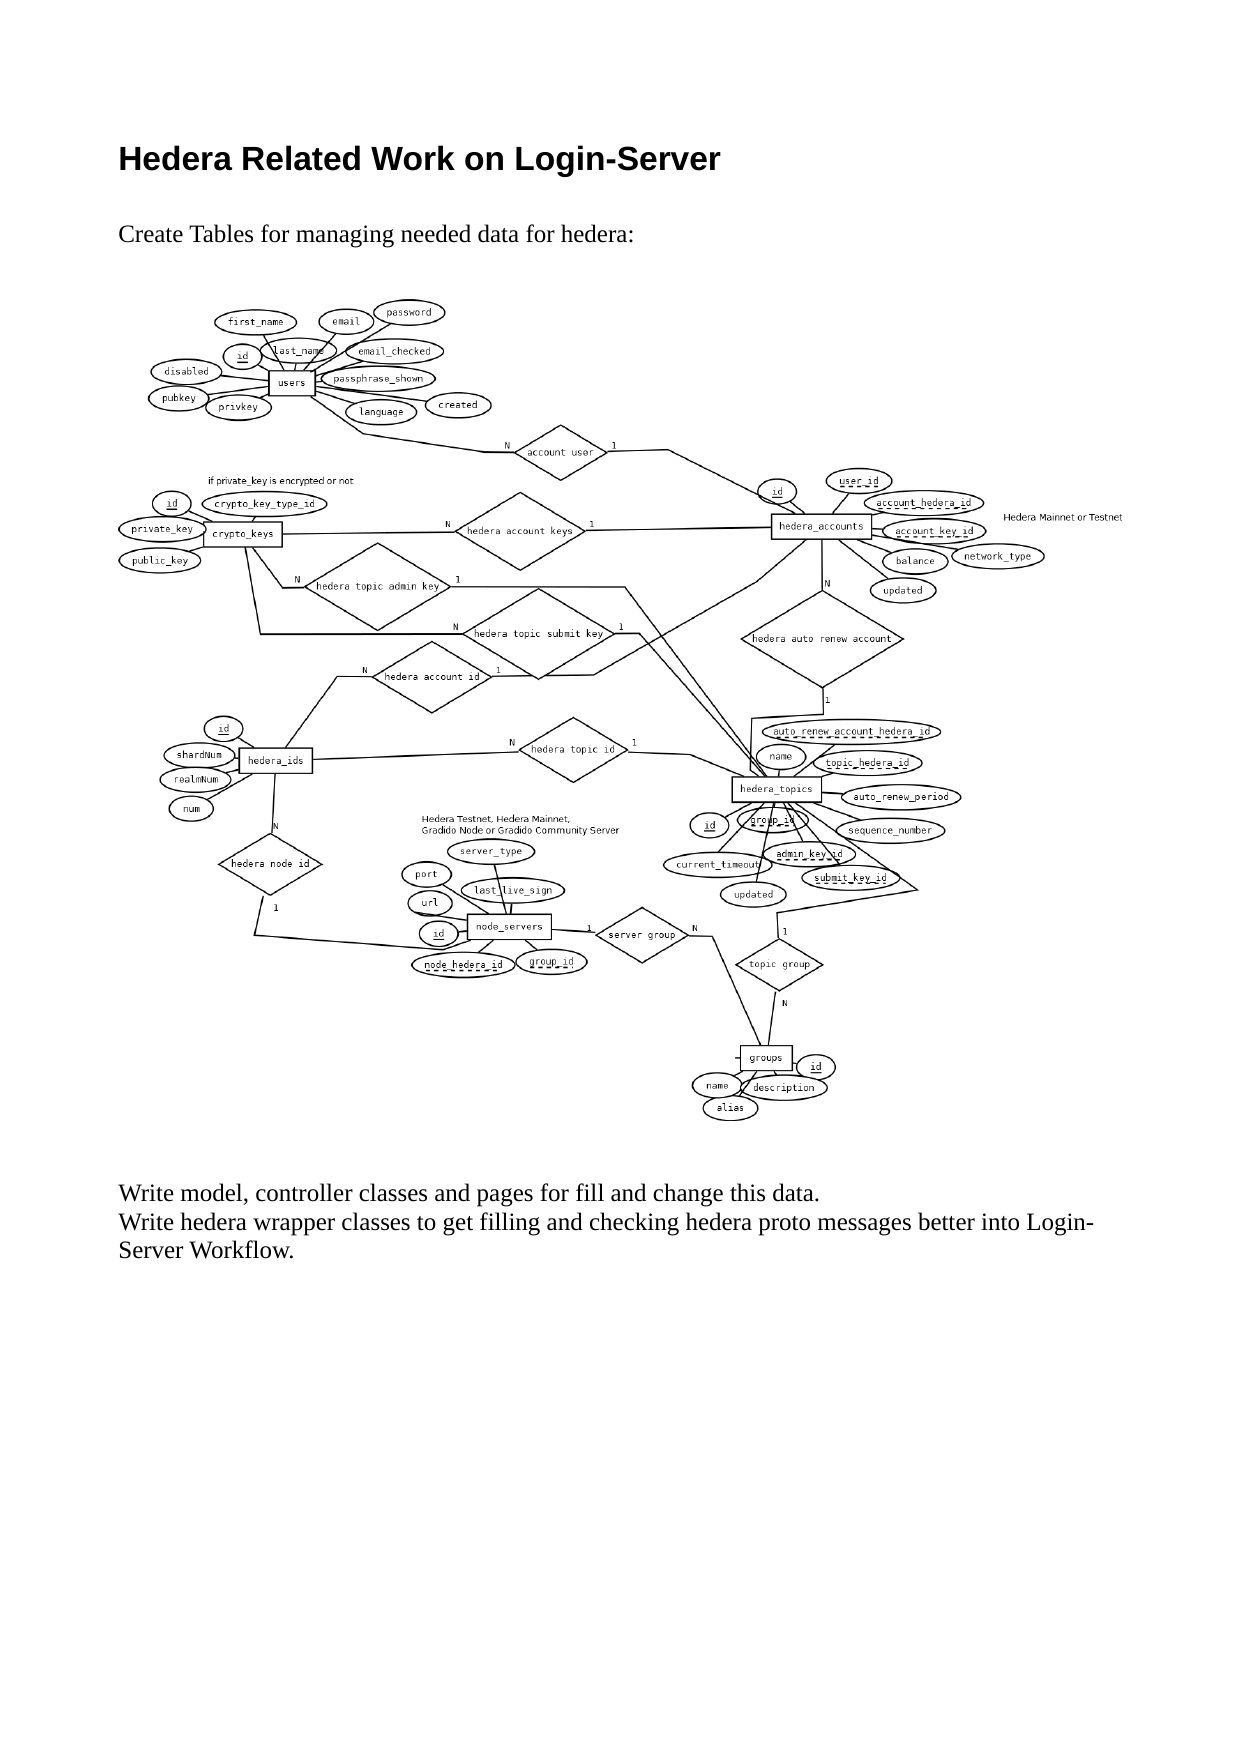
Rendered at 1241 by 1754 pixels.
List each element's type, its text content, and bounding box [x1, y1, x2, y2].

text Create Tables for managing needed data for hedera: [118, 219, 1122, 248]
picture [118, 299, 1123, 1121]
text Write hedera wrapper classes to get filling and checking hedera proto messages better into Login-Server Workflow. [118, 1207, 1122, 1264]
text Write model, controller classes and pages for fill and change this data. [118, 1178, 1122, 1207]
subtitle Hedera Related Work on Login-Server [118, 139, 1122, 178]
